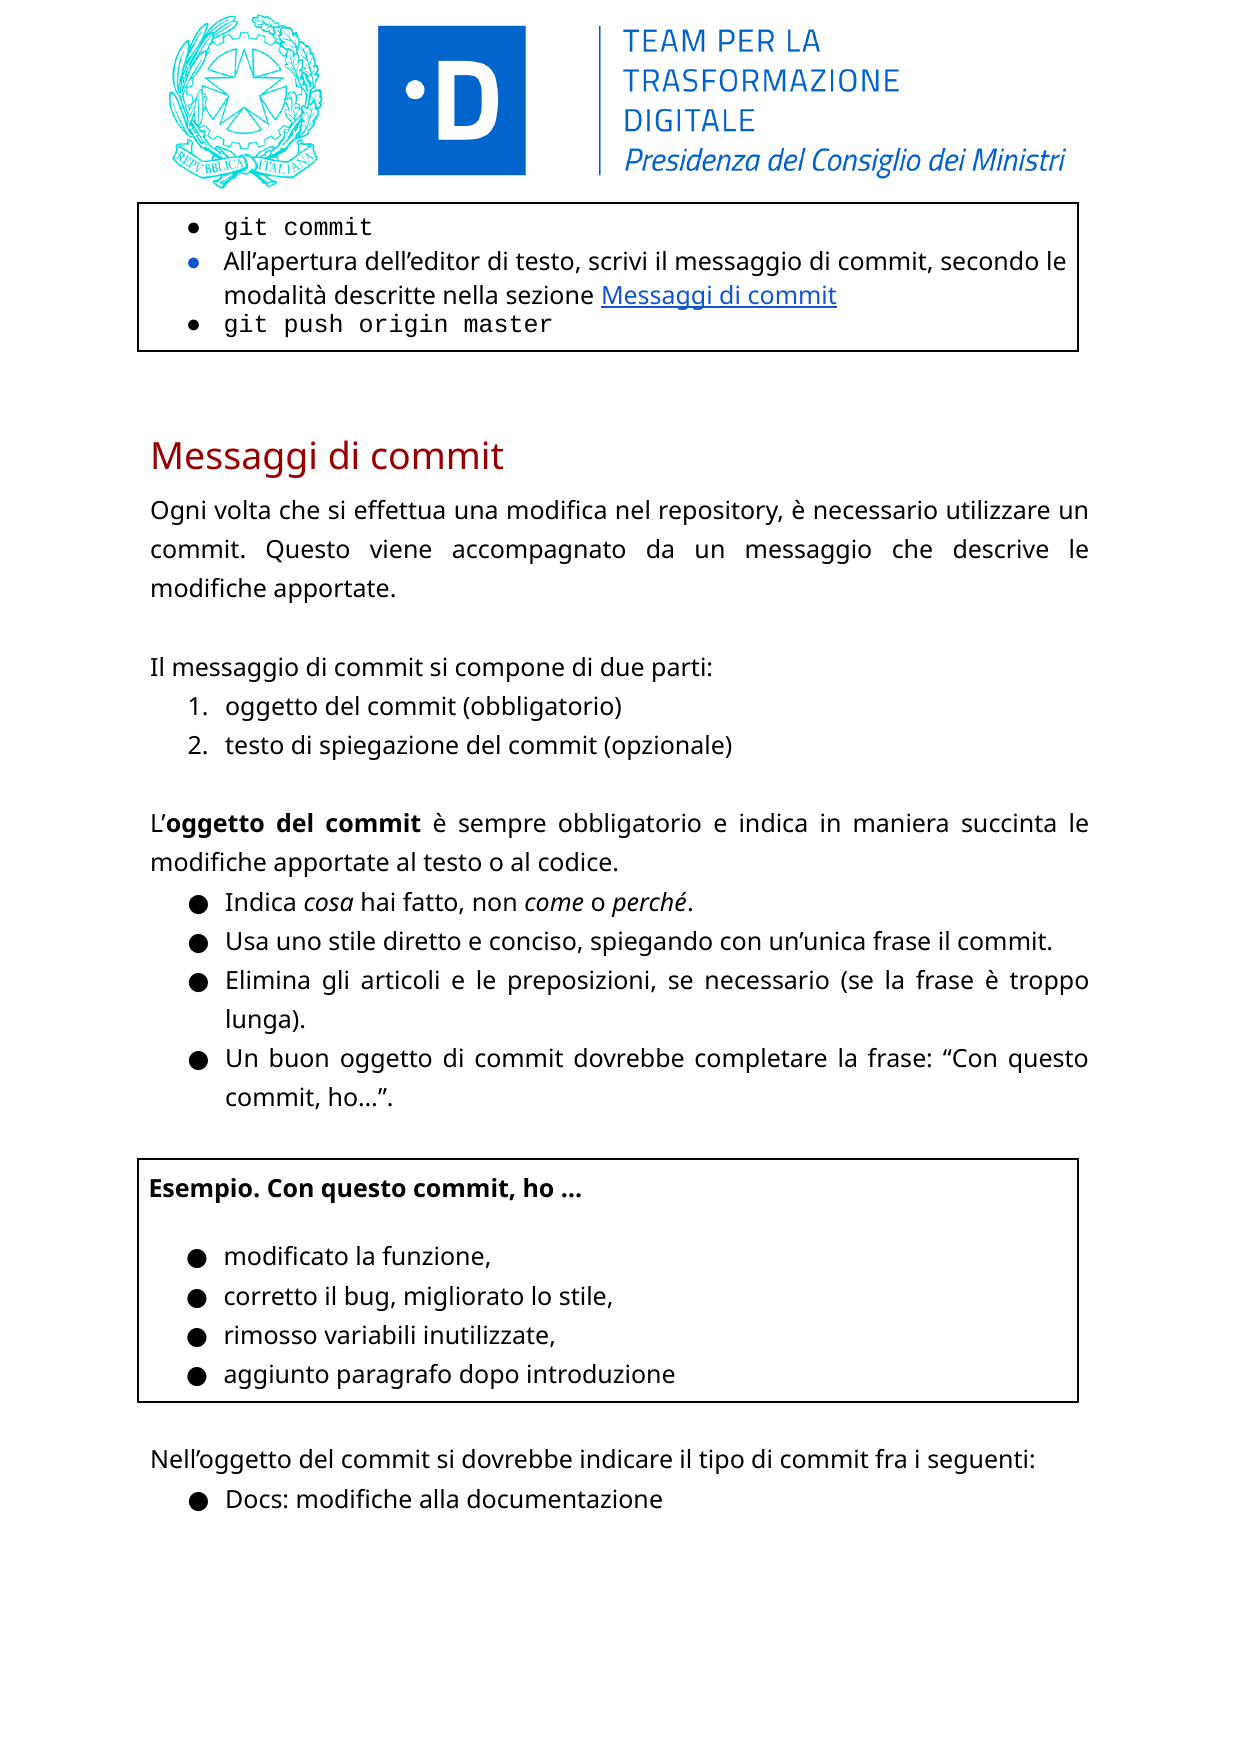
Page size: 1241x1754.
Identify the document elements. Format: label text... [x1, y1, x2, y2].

list Usa uno stile diretto e conciso, spiegando con un’unica frase il commit. [187, 923, 1090, 957]
list Indica cosa hai fatto, non come o perché. [187, 884, 1090, 918]
subtitle Messaggi di commit [150, 429, 1090, 480]
list Docs: modifiche alla documentazione [187, 1481, 1090, 1515]
list Un buon oggetto di commit dovrebbe completare la frase: “Con questo commit, ho…”. [187, 1041, 1090, 1114]
list oggetto del commit (obbligatorio) [187, 688, 1090, 722]
text Nell’oggetto del commit si dovrebbe indicare il tipo di commit fra i seguenti: [150, 1442, 1090, 1476]
list testo di spiegazione del commit (opzionale) [187, 727, 1090, 762]
text Il messaggio di commit si compone di due parti: [150, 649, 1090, 683]
table_header Esempio. Con questo commit, ho … modificato la funzione, corretto il bug, migliorato lo stile, rimosso variabili inutilizzate, aggiunto paragrafo dopo introduzione [139, 1160, 1077, 1401]
text Ogni volta che si effettua una modifica nel repository, è necessario utilizzare un commit. Questo viene accompagnato da un messaggio che descrive le modifiche apportate. [150, 492, 1090, 605]
list Elimina gli articoli e le preposizioni, se necessario (se la frase è troppo lunga). [187, 962, 1090, 1036]
picture [150, 0, 1091, 203]
text L’oggetto del commit è sempre obbligatorio e indica in maniera succinta le modifiche apportate al testo o al codice. [150, 806, 1090, 879]
table_header Procedura. Assicurati di avere tutti i file necessari elencati nella sezione precedente Visita la pagina del repository su GitHub Clicca sul pulsante Clone or download Clicca sul pulsante Copy to clipboard accanto all’URL del repo Da linea di comando, esegui cd alla cartella con i file della documentazione git clone <URL>, dove <URL> è l’URL del repo. Puoi ottenerlo facendo semplicemente incolla (CTRL + v oppure CMD + v) git add * git commit All’apertura dell’editor di testo, scrivi il messaggio di commit, secondo le modalità descritte nella sezione Messaggi di commit git push origin master [139, 204, 1077, 350]
